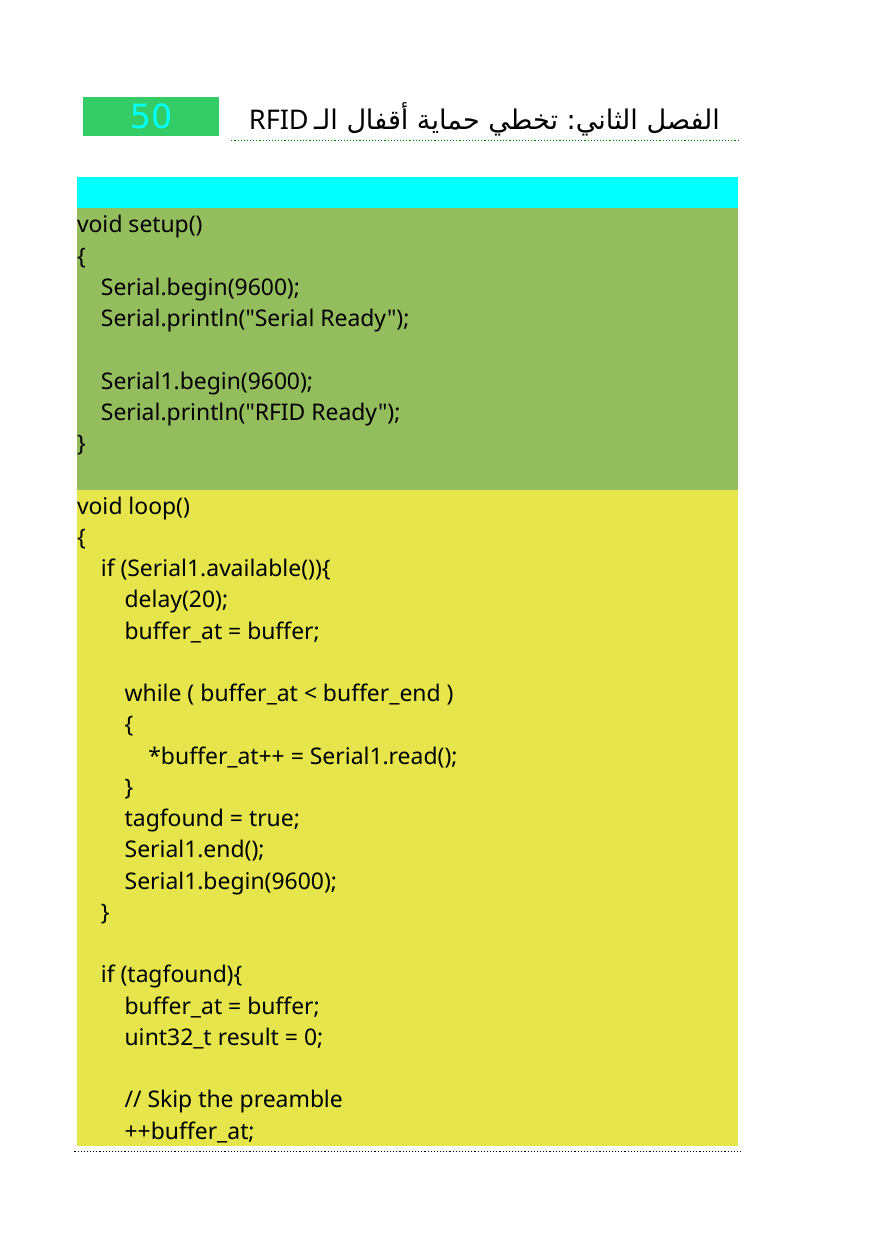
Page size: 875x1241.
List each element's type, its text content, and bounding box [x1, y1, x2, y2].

text uint32_t result = 0; [77, 1021, 738, 1052]
text } [77, 427, 738, 458]
text void loop() [77, 490, 738, 521]
text Serial1.end(); [77, 833, 738, 865]
text buffer_at = buffer; [77, 990, 738, 1021]
text Serial1.begin(9600); [77, 365, 738, 396]
text buffer_at = buffer; [77, 615, 738, 646]
text if (Serial1.available()){ [77, 552, 738, 583]
text { [77, 708, 738, 740]
text } [77, 771, 738, 802]
text } [77, 896, 738, 927]
text { [77, 521, 738, 552]
text { [77, 240, 738, 271]
text Serial.println("Serial Ready"); [77, 302, 738, 333]
text Serial1.begin(9600); [77, 865, 738, 896]
text delay(20); [77, 583, 738, 615]
text Serial.println("RFID Ready"); [77, 396, 738, 427]
text *buffer_at++ = Serial1.read(); [77, 740, 738, 771]
text void setup() [77, 208, 738, 240]
text ++buffer_at; [77, 1115, 738, 1146]
text if (tagfound){ [77, 958, 738, 990]
text while ( buffer_at < buffer_end ) [77, 677, 738, 708]
text Serial.begin(9600); [77, 271, 738, 302]
text tagfound = true; [77, 802, 738, 833]
text // Skip the preamble [77, 1083, 738, 1115]
